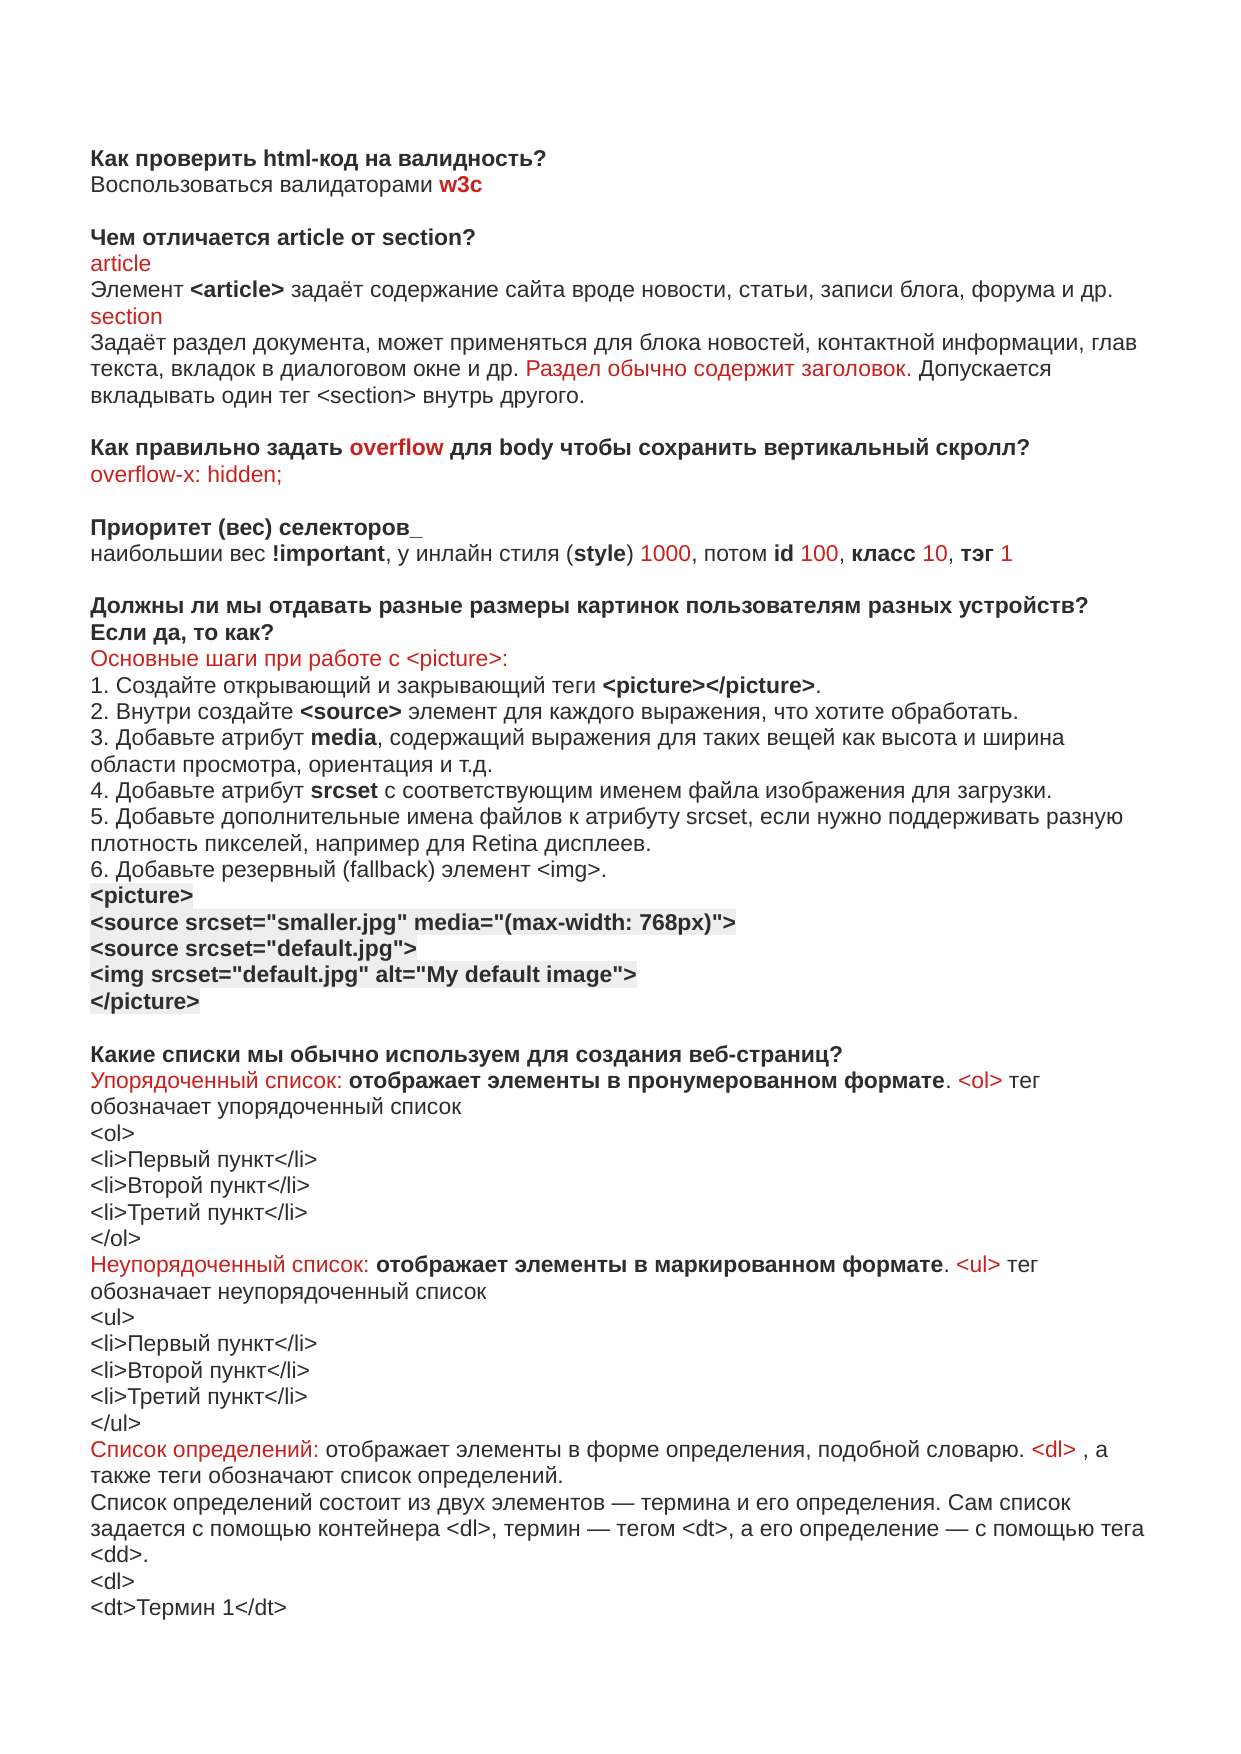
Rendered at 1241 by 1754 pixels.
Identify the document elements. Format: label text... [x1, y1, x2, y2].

text Основные шаги при работе с <picture>: 1. Создайте открывающий и закрывающий теги <picture></picture>. 2. Внутри создайте <source> элемент для каждого выражения, что хотите обработать. 3. Добавьте атрибут media, содержащий выражения для таких вещей как высота и ширина области просмотра, ориентация и т.д. 4. Добавьте атрибут srcset с соответствующим именем файла изображения для загрузки. 5. Добавьте дополнительные имена файлов к атрибуту srcset, если нужно поддерживать разную плотность пикселей, например для Retina дисплеев. 6. Добавьте резервный (fallback) элемент <img>. <picture> <source srcset="smaller.jpg" media="(max-width: 768px)"> <source srcset="default.jpg"> <img srcset="default.jpg" alt="My default image"> </picture> [90, 645, 1150, 1014]
text Чем отличается article от section? [90, 223, 1150, 250]
text Какие списки мы обычно используем для создания веб-страниц? [90, 1041, 1150, 1067]
text наибольшии вес !important, у инлайн стиля (style) 1000, потом id 100, класс 10, тэг 1 [90, 540, 1150, 566]
text Приоритет (вес) селекторов_ [90, 513, 1150, 540]
text Упорядоченный список: отображает элементы в пронумерованном формате. <ol> тег обозначает упорядоченный список <ol> <li>Первый пункт</li> <li>Второй пункт</li> <li>Третий пункт</li> </ol> Неупорядоченный список: отображает элементы в маркированном формате. <ul> тег обозначает неупорядоченный список <ul> <li>Первый пункт</li> <li>Второй пункт</li> <li>Третий пункт</li> </ul> Список определений: отображает элементы в форме определения, подобной словарю. <dl> , а также теги обозначают список определений. Список определений состоит из двух элементов — термина и его определения. Сам список задается с помощью контейнера <dl>, термин — тегом <dt>, а его определение — с помощью тега <dd>. <dl> <dt>Термин 1</dt> [90, 1067, 1150, 1620]
text Должны ли мы отдавать разные размеры картинок пользователям разных устройств? Если да, то как? [90, 592, 1150, 645]
text Как правильно задать overflow для body чтобы сохранить вертикальный скролл? [90, 434, 1150, 461]
text overflow-x: hidden; [90, 461, 1150, 487]
text Как проверить html-код на валидность? [90, 144, 1150, 171]
text article Элемент <article> задаёт содержание сайта вроде новости, статьи, записи блога, форума и др. section Задаёт раздел документа, может применяться для блока новостей, контактной информации, глав текста, вкладок в диалоговом окне и др. Раздел обычно содержит заголовок. Допускается вкладывать один тег <section> внутрь другого. [90, 250, 1150, 408]
text Воспользоваться валидаторами w3c [90, 171, 1150, 197]
